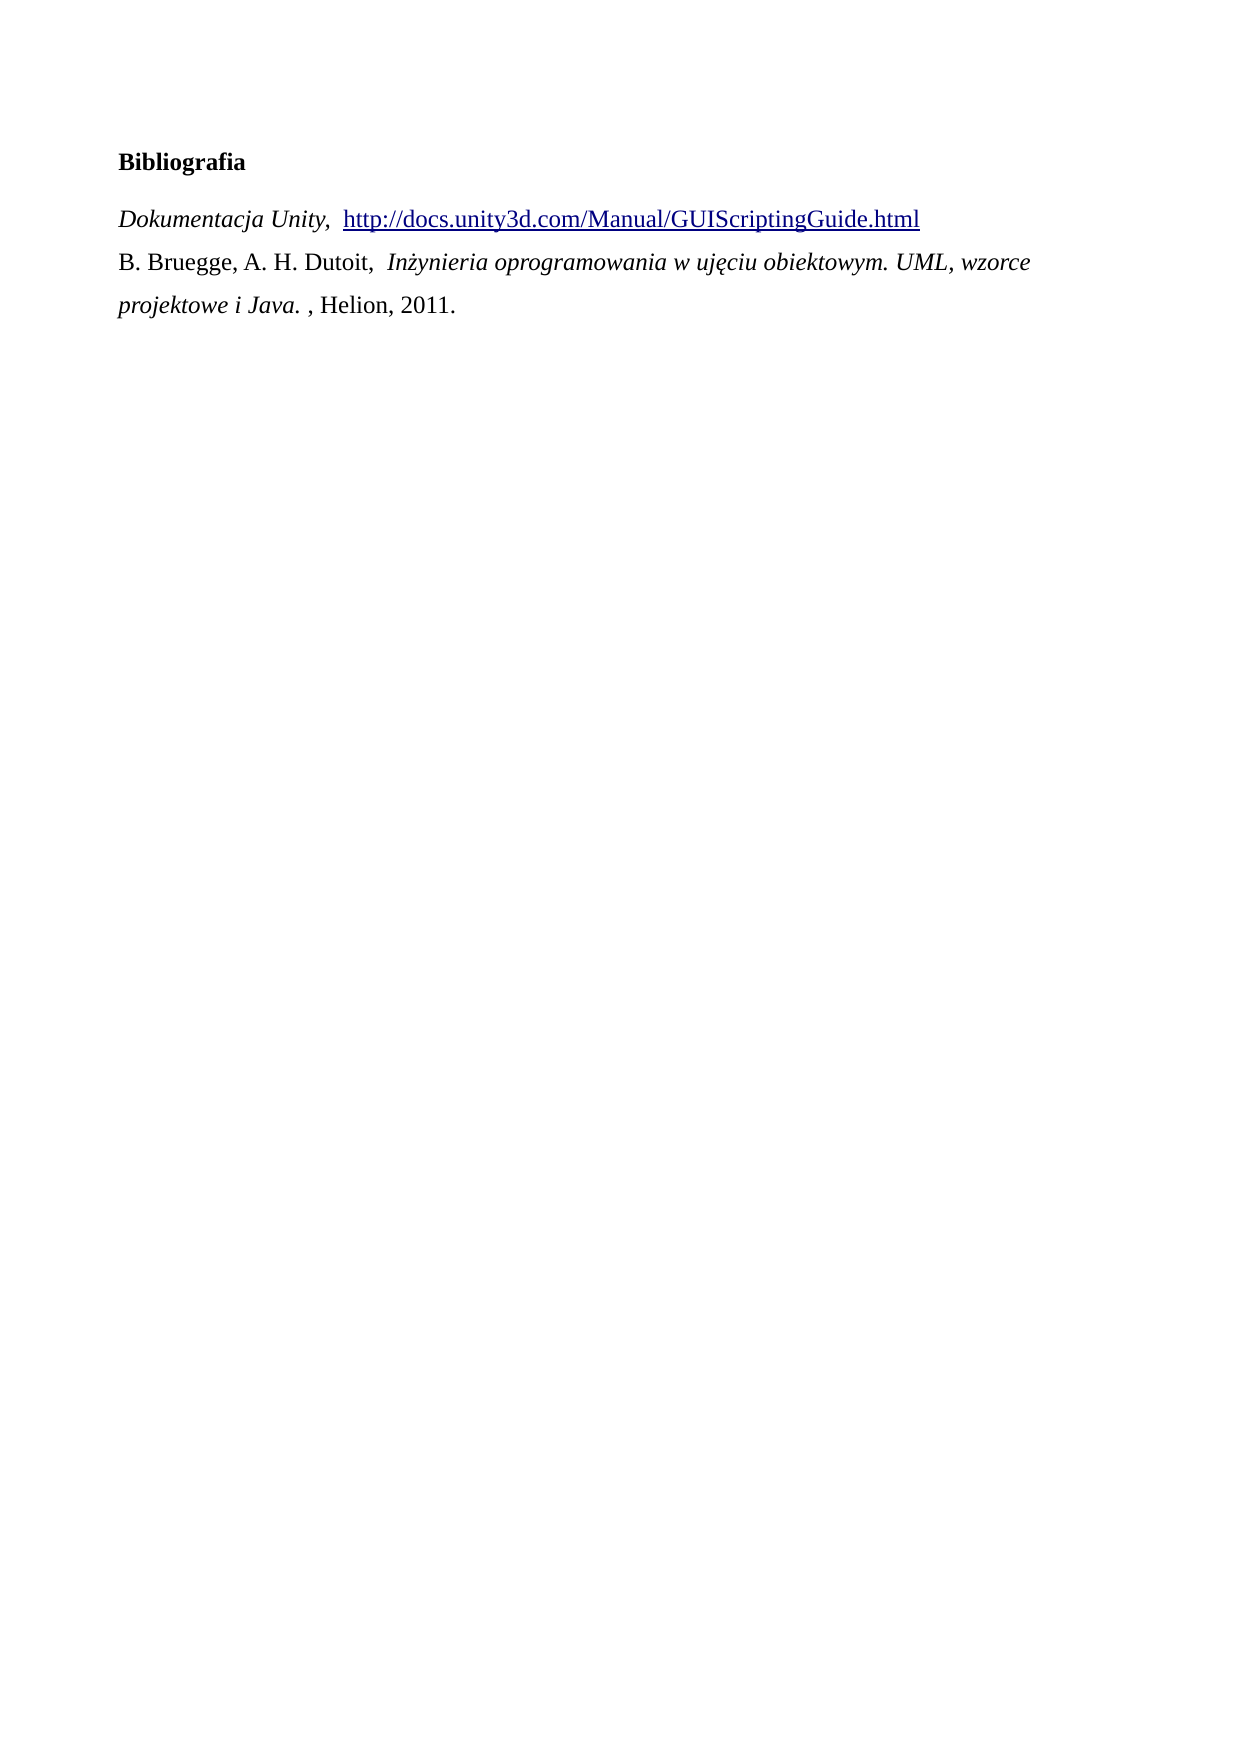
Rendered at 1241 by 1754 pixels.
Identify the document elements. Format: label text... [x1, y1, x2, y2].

text Dokumentacja Unity, http://docs.unity3d.com/Manual/GUIScriptingGuide.html B. Bruegge, A. H. Dutoit, Inżynieria oprogramowania w ujęciu obiektowym. UML, wzorce projektowe i Java. , Helion, 2011. [118, 204, 1122, 319]
text Bibliografia [118, 147, 1122, 176]
